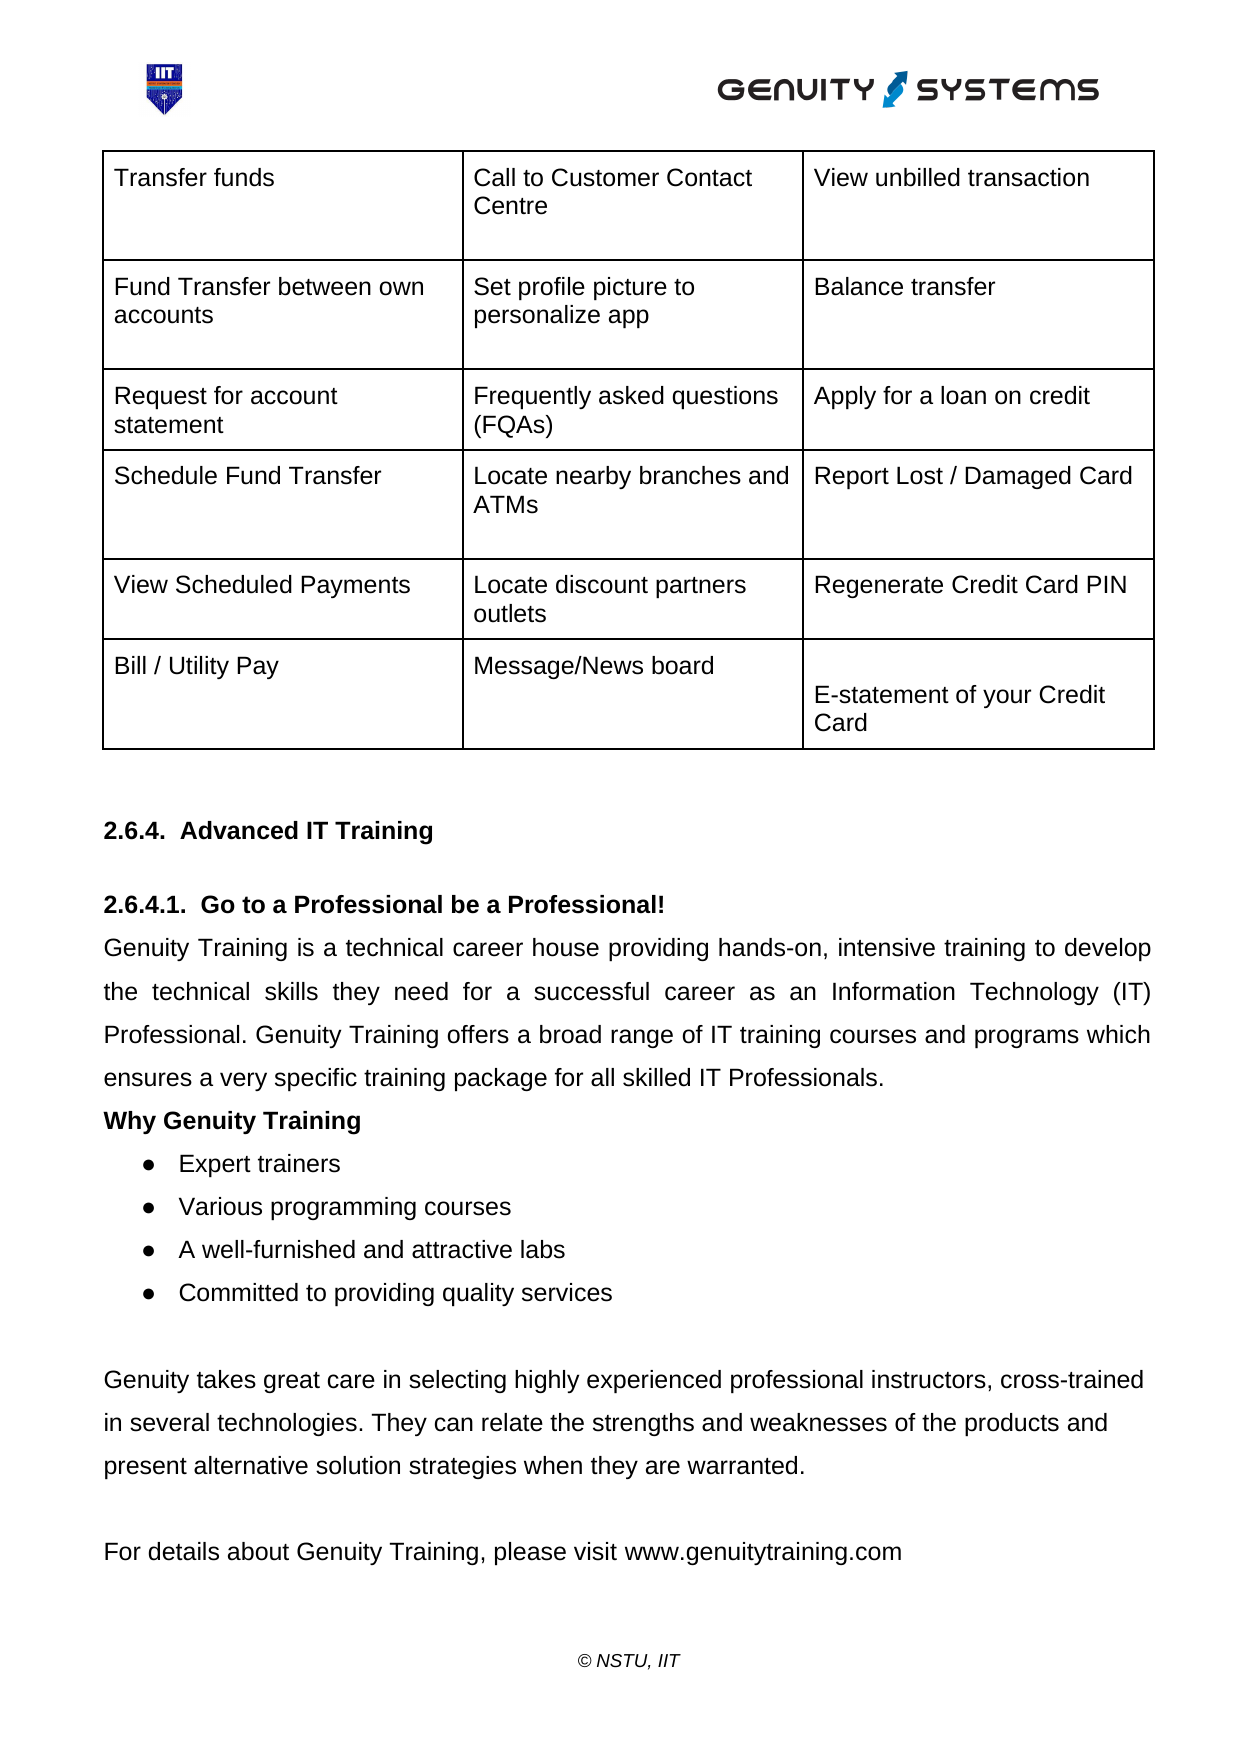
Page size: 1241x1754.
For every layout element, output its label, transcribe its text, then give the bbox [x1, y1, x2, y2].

table_cell Frequently asked questions (FQAs) [464, 370, 802, 449]
subtitle 2.6.4.1. Go to a Professional be a Professional! [103, 890, 1153, 919]
table_cell Report Lost / Damaged Card [804, 451, 1153, 558]
list Expert trainers [141, 1149, 1153, 1178]
picture [137, 62, 192, 117]
table_cell Balance transfer [804, 261, 1153, 368]
table_cell Fund Transfer between own accounts [104, 261, 462, 368]
list Committed to providing quality services [141, 1278, 1153, 1307]
text Why Genuity Training [103, 1106, 1153, 1135]
table_cell Regenerate Credit Card PIN [804, 560, 1153, 638]
table_cell Message/News board [464, 640, 802, 747]
table_cell Bill / Utility Pay [104, 640, 462, 747]
table_cell View Scheduled Payments [104, 560, 462, 638]
table_cell Call to Customer Contact Centre [464, 152, 802, 259]
table_cell Set profile picture to personalize app [464, 261, 802, 368]
table_cell E-statement of your Credit Card [804, 640, 1153, 747]
text For details about Genuity Training, please visit www.genuitytraining.com [103, 1537, 625, 1566]
table_cell Schedule Fund Transfer [104, 451, 462, 558]
list A well-furnished and attractive labs [141, 1235, 1153, 1264]
text For details about Genuity Training, please visit www.genuitytraining.com [902, 1537, 1153, 1566]
table_cell Locate nearby branches and ATMs [464, 451, 802, 558]
picture [714, 70, 1101, 108]
list Various programming courses [141, 1192, 1153, 1221]
table_cell Apply for a loan on credit [804, 370, 1153, 449]
text Genuity takes great care in selecting highly experienced professional instructors, cross-trained in several technologies. They can relate the strengths and weaknesses of the products and present alternative solution strategies when they are warranted. [103, 1365, 1153, 1480]
text Genuity Training is a technical career house providing hands-on, intensive training to develop the technical skills they need for a successful career as an Information Technology (IT) Professional. Genuity Training offers a broad range of IT training courses and programs which ensures a very specific training package for all skilled IT Professionals. [103, 933, 1153, 1092]
table_cell View unbilled transaction [804, 152, 1153, 259]
table_cell Request for account statement [104, 370, 462, 449]
subtitle 2.6.4. Advanced IT Training [103, 816, 1153, 845]
table_cell Transfer funds [104, 152, 462, 259]
table_cell Locate discount partners outlets [464, 560, 802, 638]
